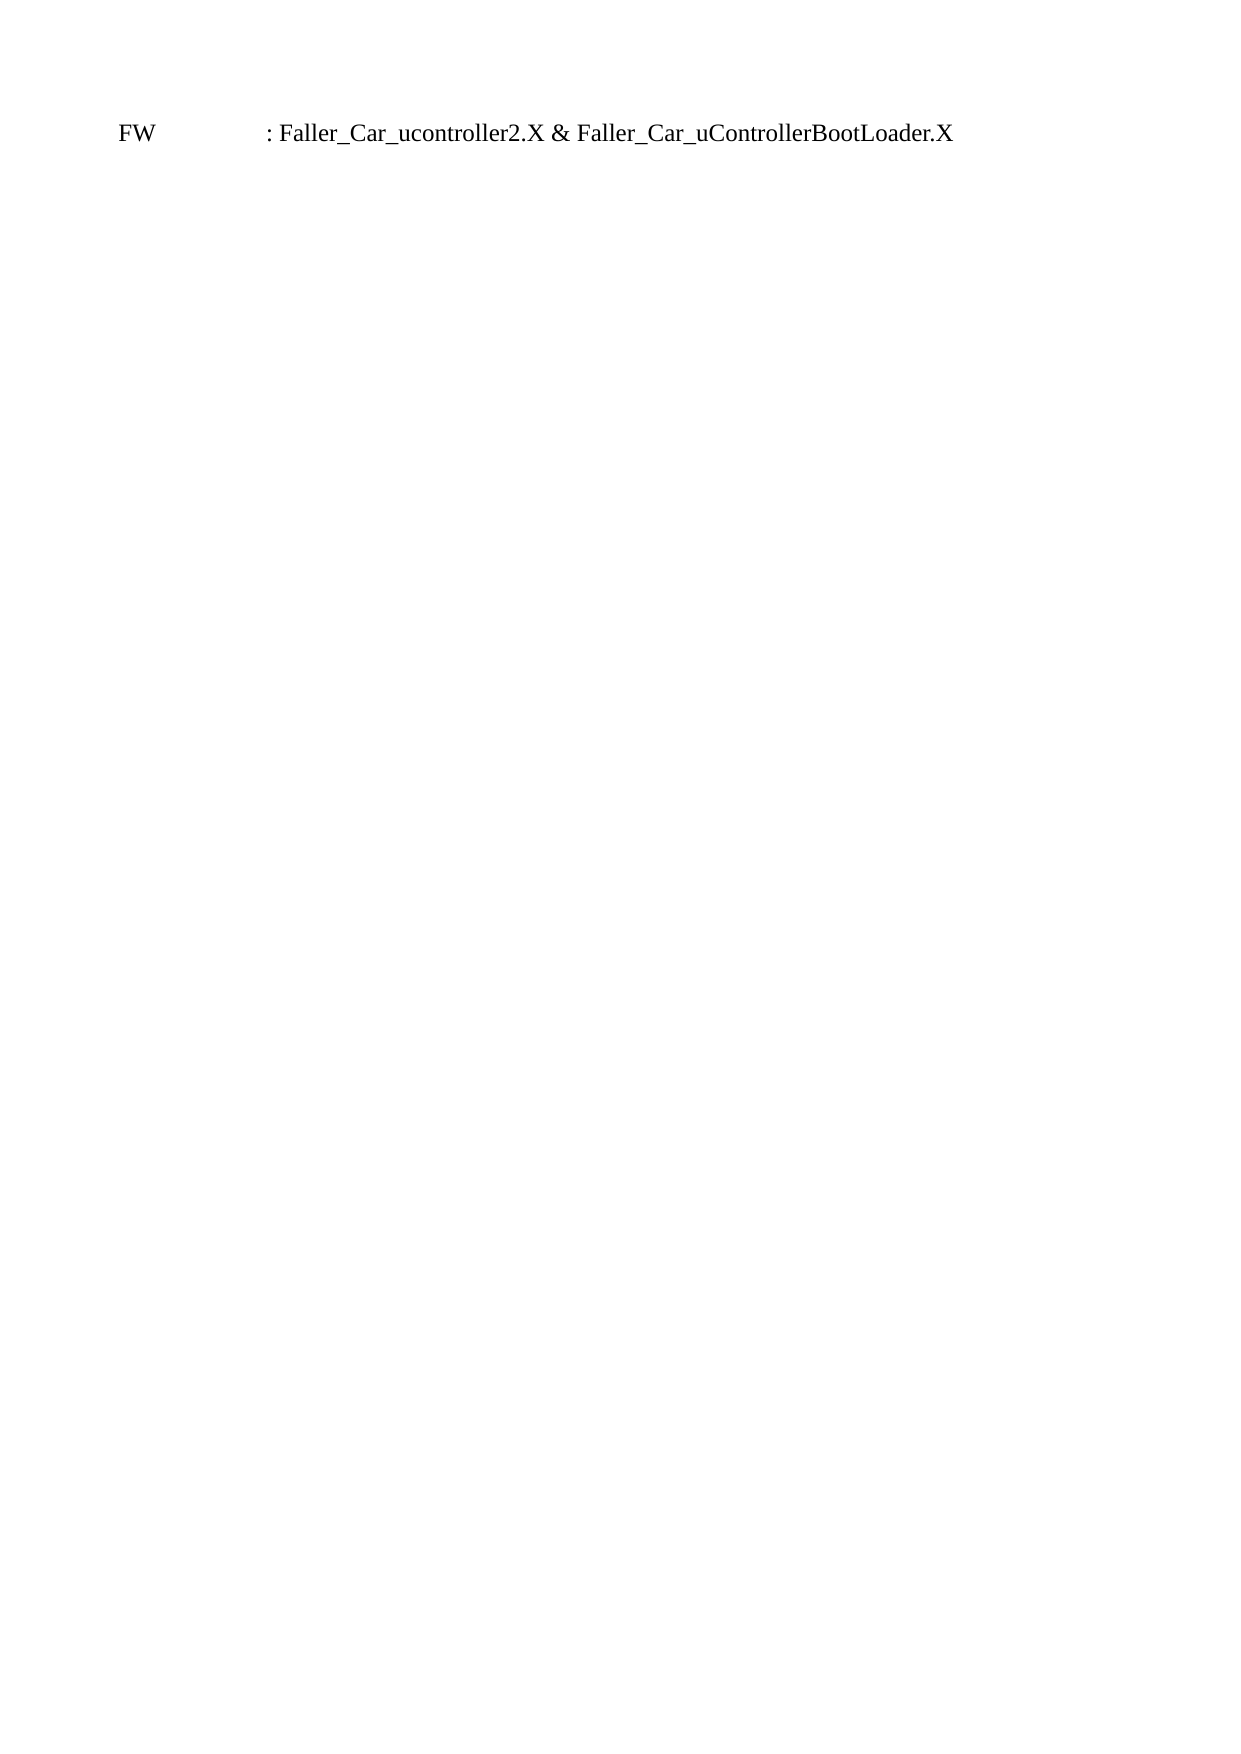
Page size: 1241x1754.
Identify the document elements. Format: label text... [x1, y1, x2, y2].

text FW : Faller_Car_ucontroller2.X & Faller_Car_uControllerBootLoader.X [118, 118, 1122, 147]
